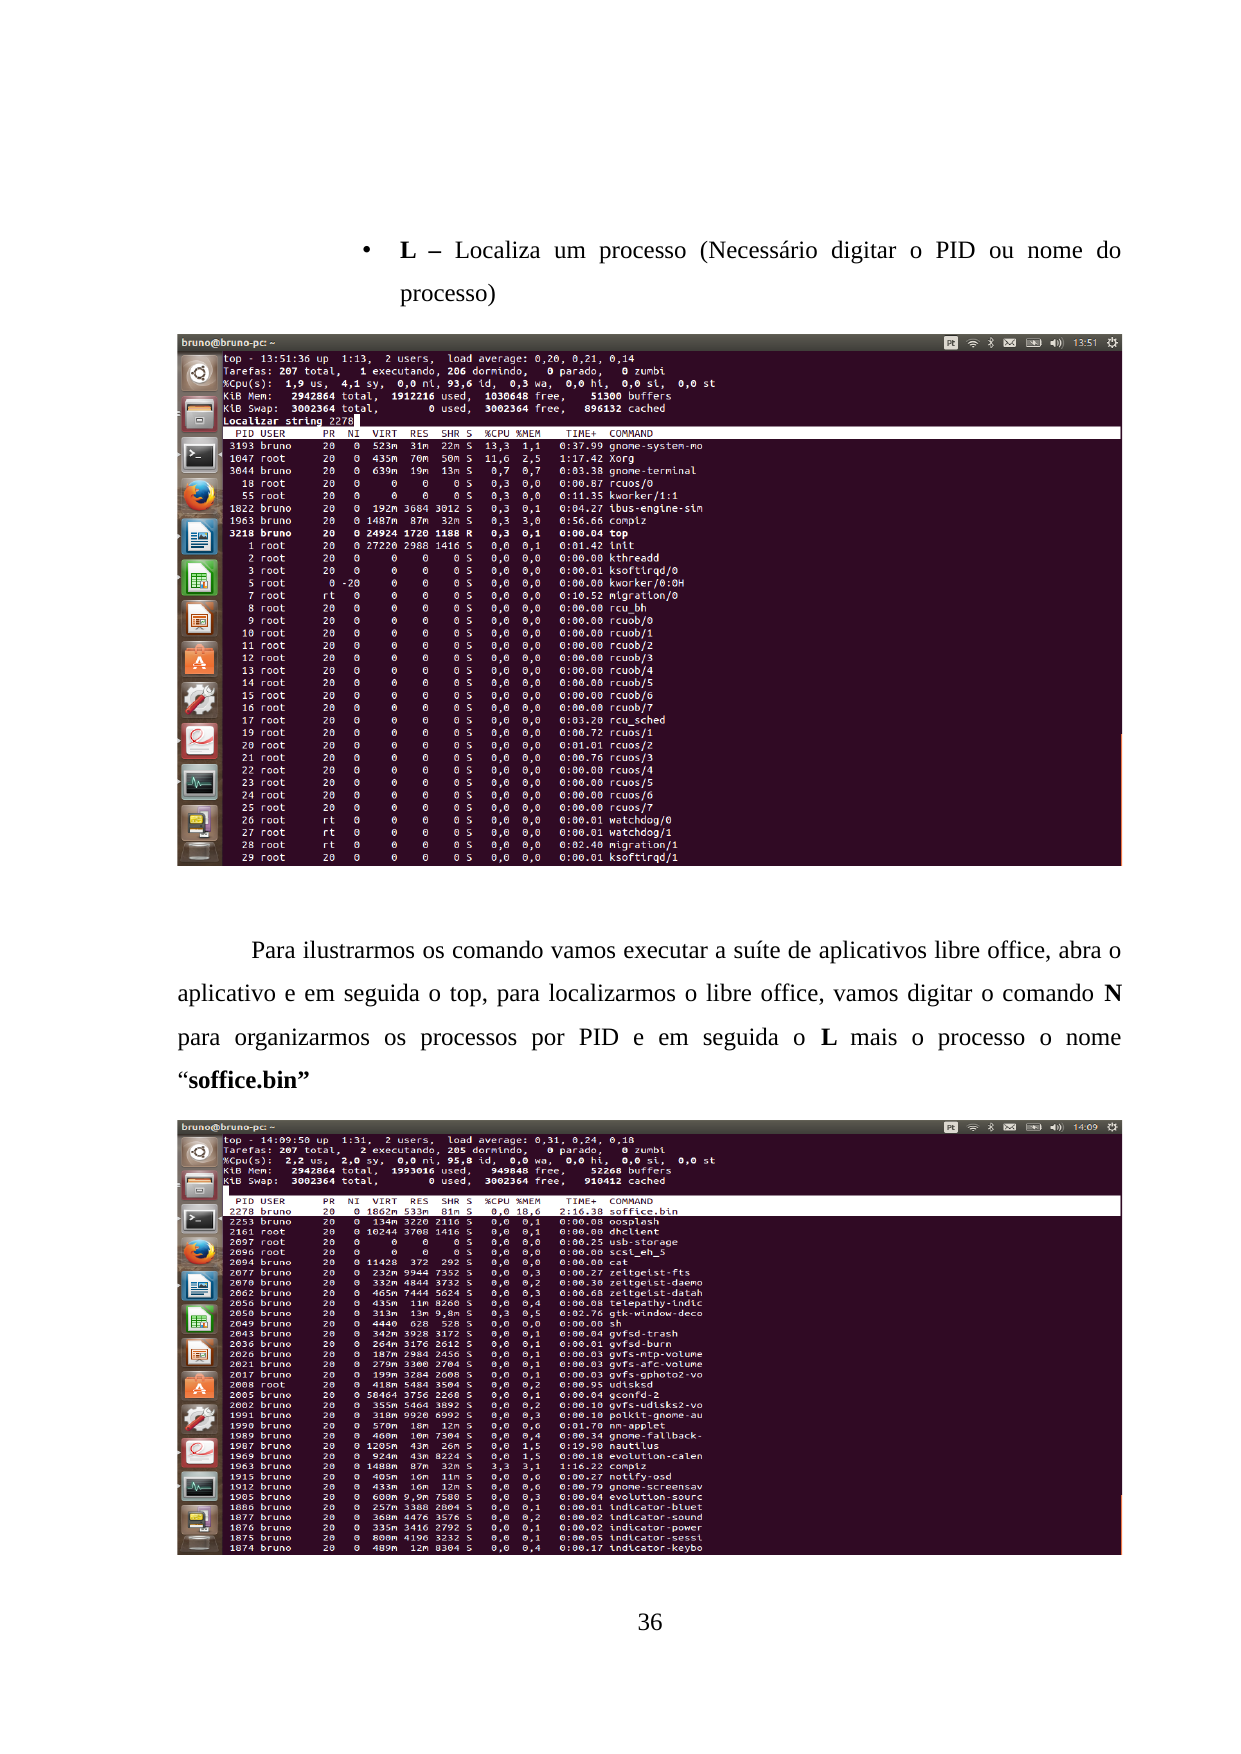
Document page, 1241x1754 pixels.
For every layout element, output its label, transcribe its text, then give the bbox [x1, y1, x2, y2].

picture [177, 334, 1123, 866]
picture [177, 1120, 1123, 1555]
text Para ilustrarmos os comando vamos executar a suíte de aplicativos libre office, abra o aplicativo e em seguida o top, para localizarmos o libre office, vamos digitar o comando N para organizarmos os processos por PID e em seguida o L mais o processo o nome “soffice.bin” [177, 935, 1122, 1093]
list L – Localiza um processo (Necessário digitar o PID ou nome do processo) [362, 235, 1122, 307]
